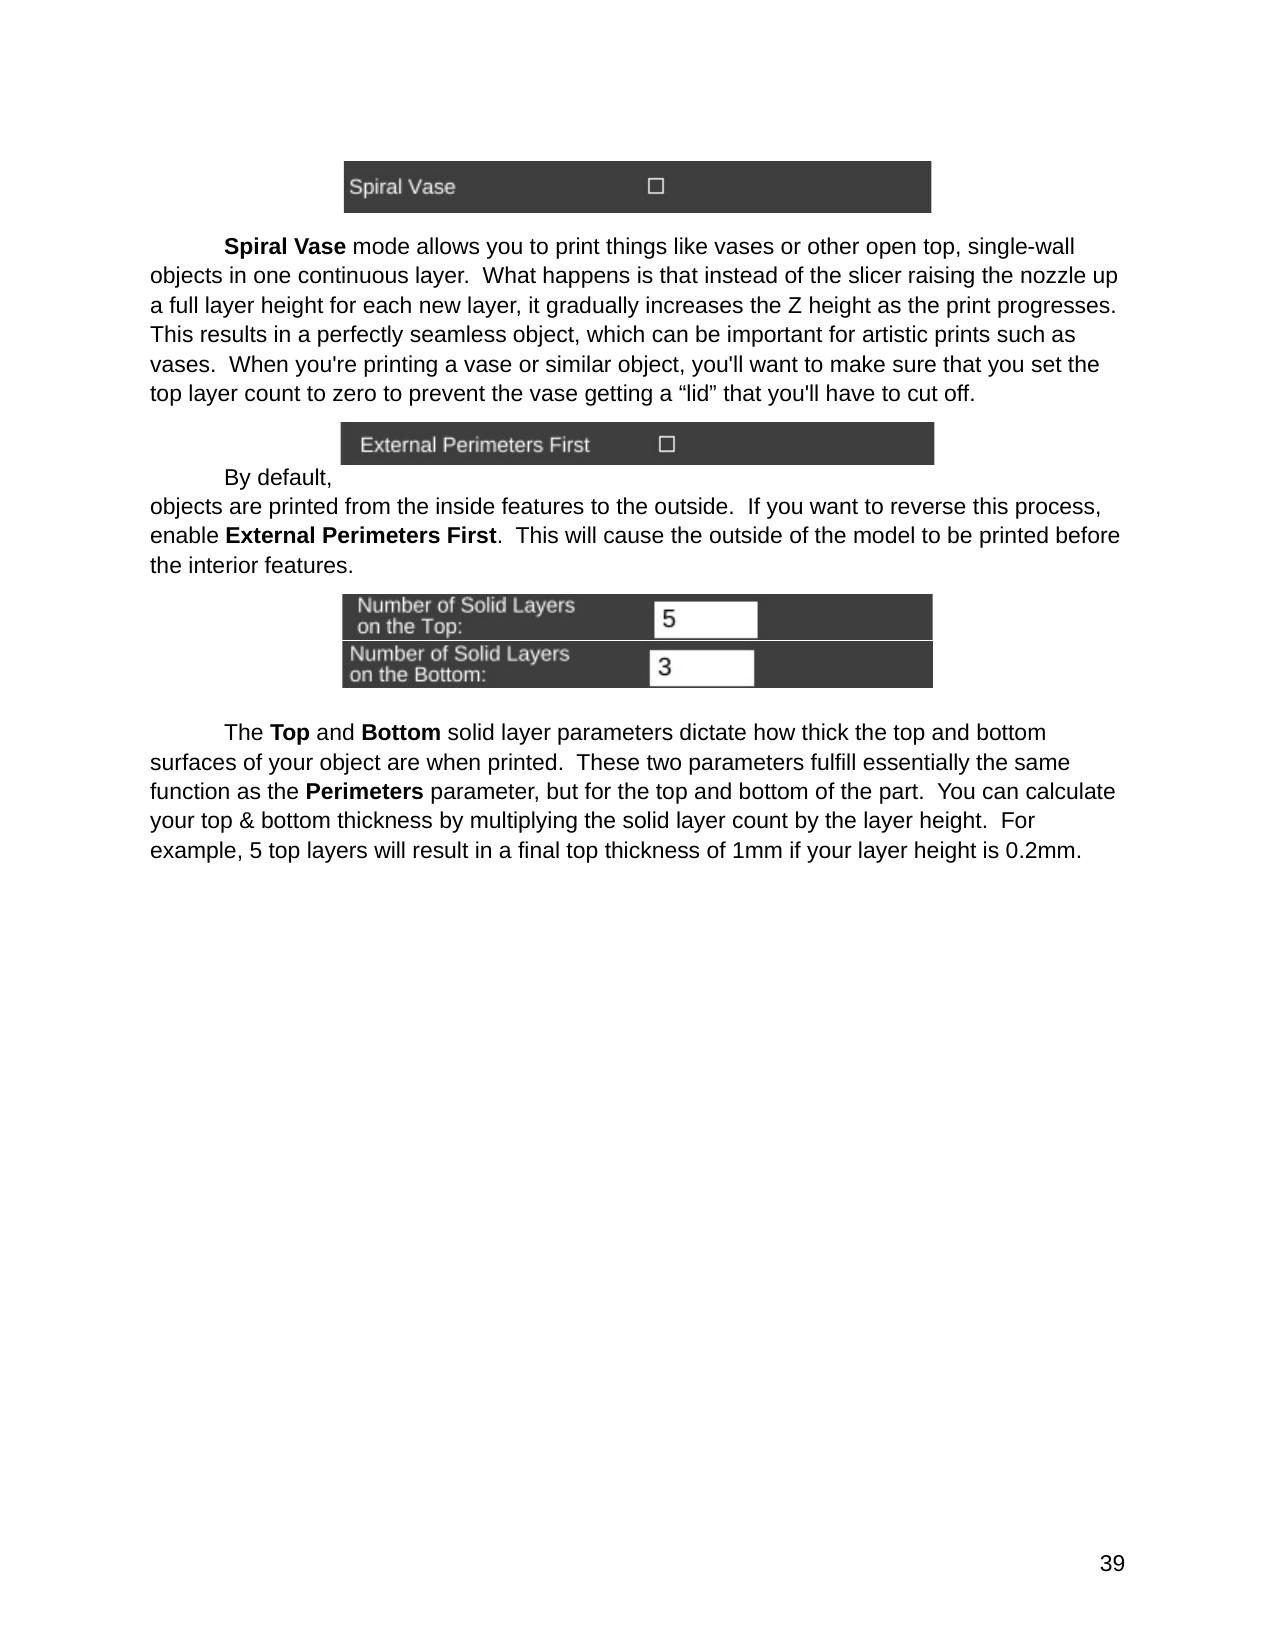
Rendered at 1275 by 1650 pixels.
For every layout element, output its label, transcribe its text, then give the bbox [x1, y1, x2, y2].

subtitle By default, objects are printed from the inside features to the outside. If you want to reverse this process, enable External Perimeters First. This will cause the outside of the model to be printed before the interior features. [150, 464, 1125, 578]
subtitle Spiral Vase mode allows you to print things like vases or other open top, single-wall objects in one continuous layer. What happens is that instead of the slicer raising the nozzle up a full layer height for each new layer, it gradually increases the Z height as the print progresses. This results in a perfectly seamless object, which can be important for artistic prints such as vases. When you're printing a vase or similar object, you'll want to make sure that you set the top layer count to zero to prevent the vase getting a “lid” that you'll have to cut off. [150, 234, 1125, 406]
subtitle The Top and Bottom solid layer parameters dictate how thick the top and bottom surfaces of your object are when printed. These two parameters fulfill essentially the same function as the Perimeters parameter, but for the top and bottom of the part. You can calculate your top & bottom thickness by multiplying the solid layer count by the layer height. For example, 5 top layers will result in a final top thickness of 1mm if your layer height is 0.2mm. [150, 720, 1125, 863]
picture [342, 594, 933, 640]
picture [342, 641, 933, 688]
picture [343, 161, 932, 213]
picture [340, 422, 935, 465]
